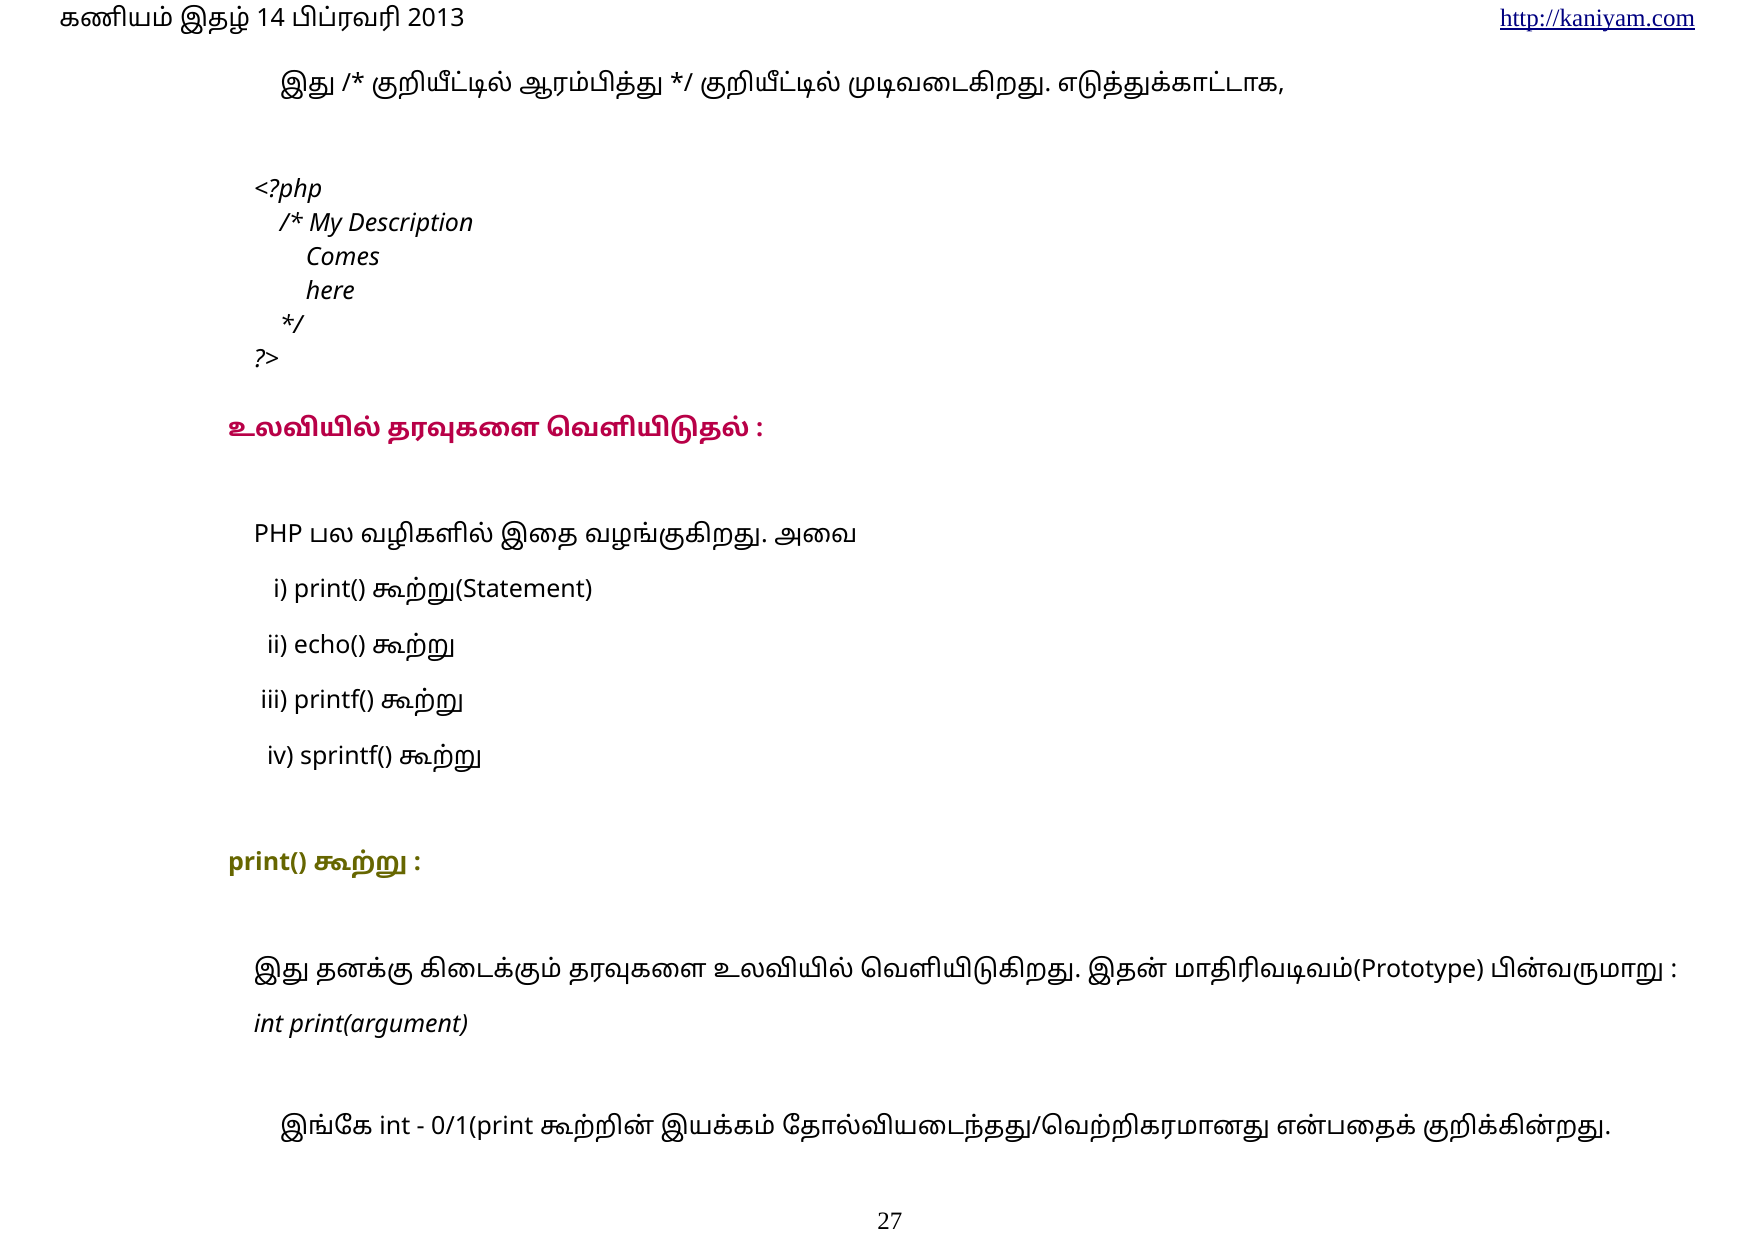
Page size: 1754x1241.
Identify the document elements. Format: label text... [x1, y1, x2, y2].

text இது தனக்கு கிடைக்கும் தரவுகளை உலவியில் வெளியிடுகிறது. இதன் மாதிரிவடிவம்(Prototype) பின்வருமாறு : [172, 950, 1695, 987]
text int print(argument) [172, 1006, 1695, 1040]
text here [172, 273, 1695, 307]
text ?> [172, 341, 1695, 375]
text PHP பல வழிகளில் இதை வழங்குகிறது. அவை [172, 516, 1695, 553]
text */ [172, 307, 1695, 341]
text /* My Description [172, 205, 1695, 239]
text உலவியில் தரவுகளை வெளியிடுதல் : [172, 409, 1695, 446]
text இங்கே int - 0/1(print கூற்றின் இயக்கம் தோல்வியடைந்தது/வெற்றிகரமானது என்பதைக் குறிக்கின்றது. [172, 1108, 1695, 1145]
text i) print() கூற்று(Statement) [172, 571, 1695, 608]
text iv) sprintf() கூற்று [172, 737, 1695, 774]
text <?php [172, 171, 1695, 205]
text ii) echo() கூற்று [172, 626, 1695, 663]
text print() கூற்று : [172, 844, 1695, 881]
text இது /* குறியீட்டில் ஆரம்பித்து */ குறியீட்டில் முடிவடைகிறது. எடுத்துக்காட்டாக, [172, 64, 1695, 101]
text Comes [172, 239, 1695, 273]
text iii) printf() கூற்று [172, 682, 1695, 719]
